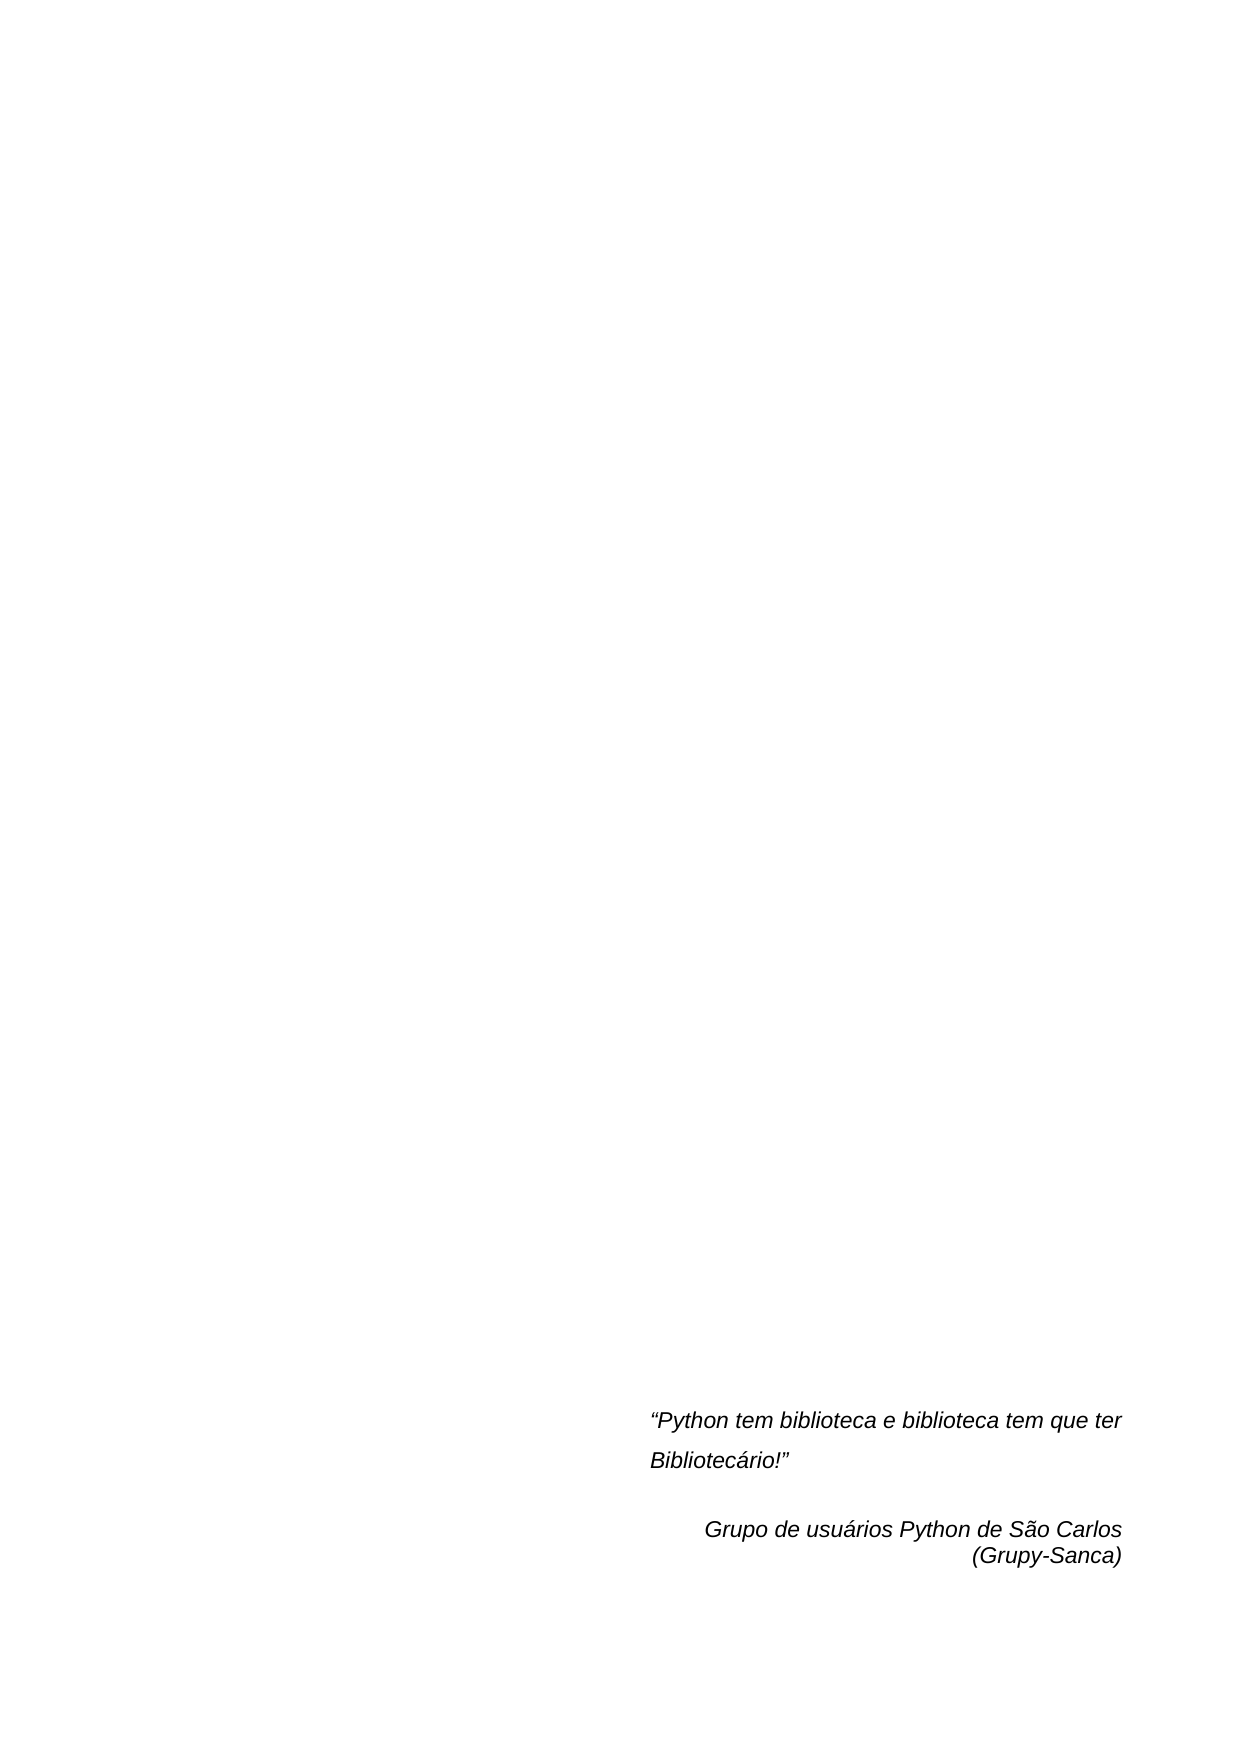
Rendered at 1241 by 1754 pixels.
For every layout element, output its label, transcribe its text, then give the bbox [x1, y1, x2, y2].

text Grupo de usuários Python de São Carlos (Grupy-Sanca) [650, 1516, 1122, 1568]
text “Python tem biblioteca e biblioteca tem que ter Bibliotecário!” [650, 1407, 1122, 1473]
